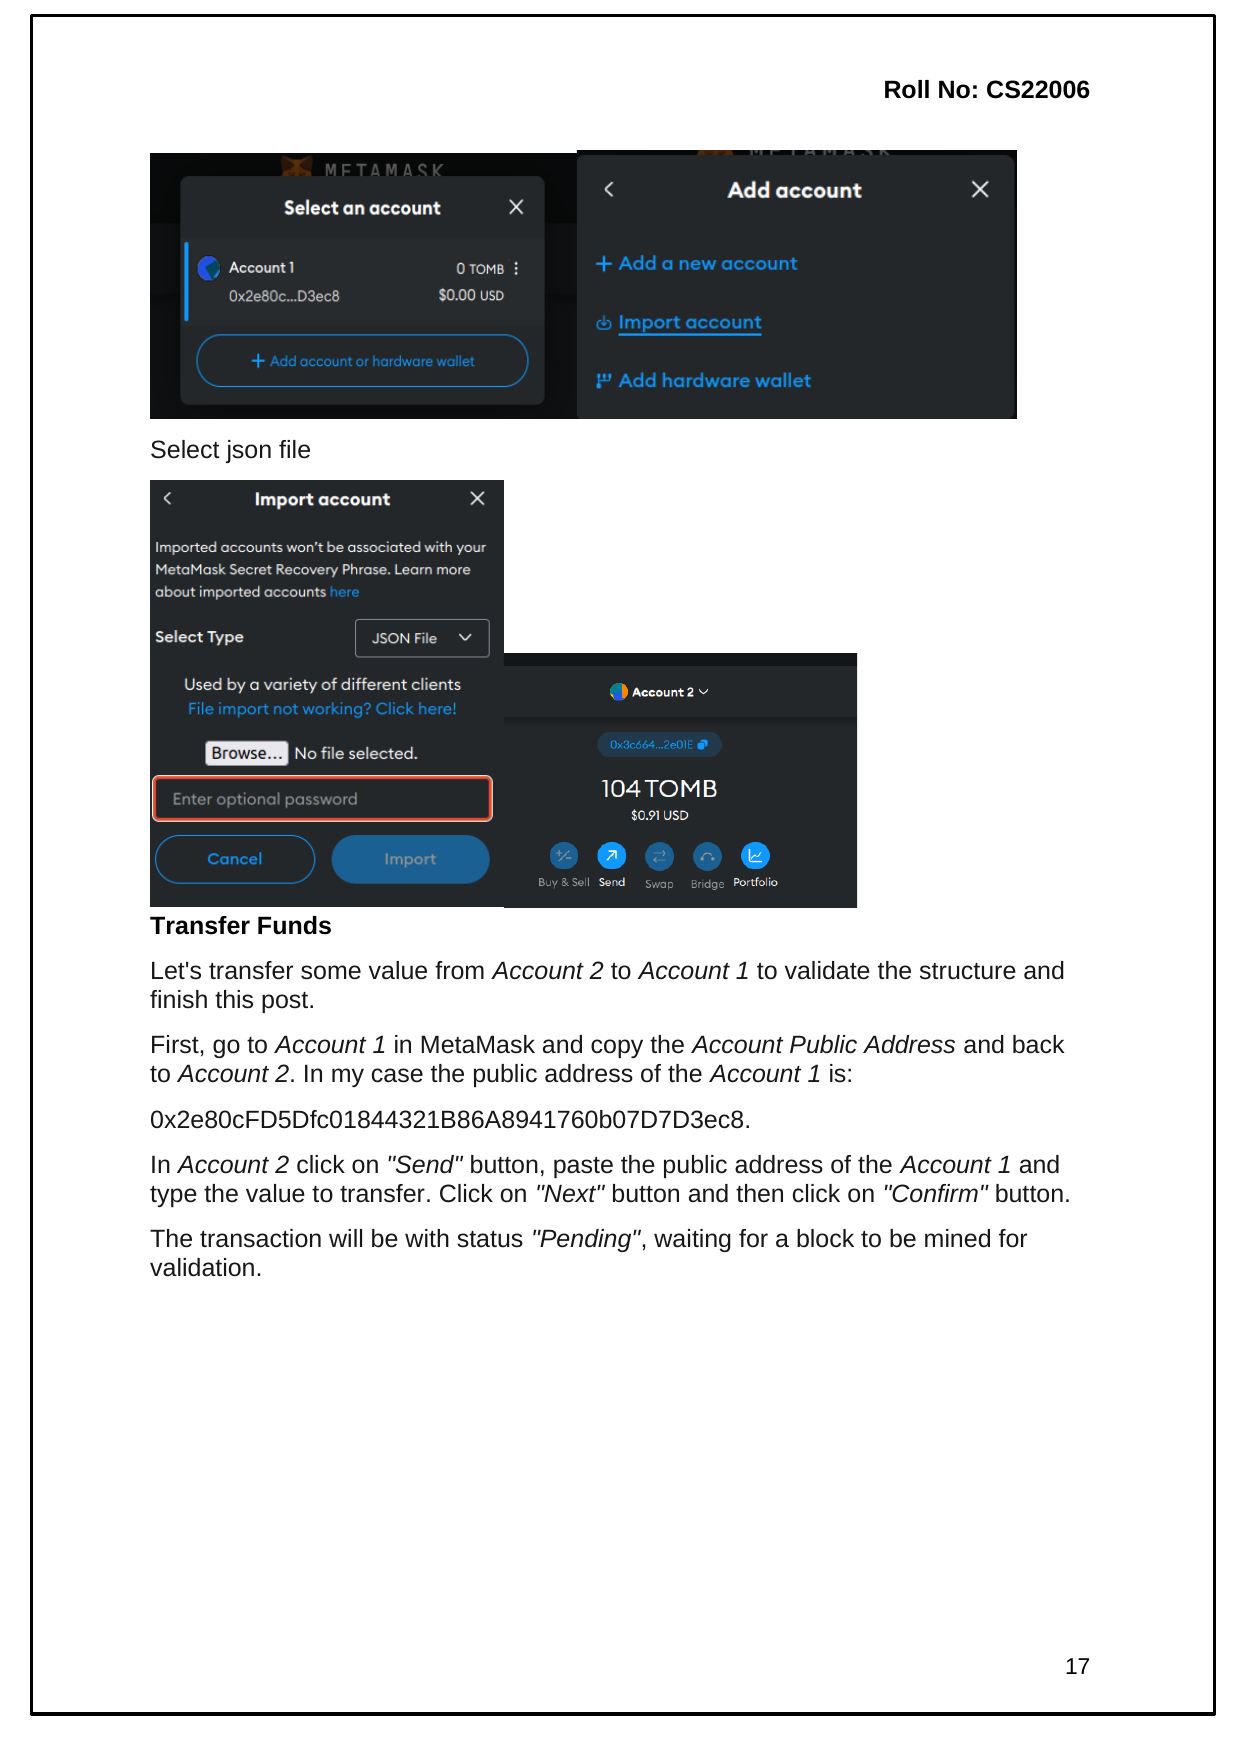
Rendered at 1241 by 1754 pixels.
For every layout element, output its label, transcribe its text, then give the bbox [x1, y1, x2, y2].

picture [150, 150, 1017, 419]
text First, go to Account 1 in MetaMask and copy the Account Public Address and back to Account 2. In my case the public address of the Account 1 is: [150, 1031, 1090, 1088]
text Transfer Funds [150, 911, 1090, 940]
text Let's transfer some value from Account 2 to Account 1 to validate the structure and finish this post. [150, 956, 1090, 1014]
text 0x2e80cFD5Dfc01844321B86A8941760b07D7D3ec8. [150, 1105, 1090, 1133]
text The transaction will be with status "Pending", waiting for a block to be mined for validation. [150, 1224, 1090, 1282]
text In Account 2 click on "Send" button, paste the public address of the Account 1 and type the value to transfer. Click on "Next" button and then click on "Confirm" button. [150, 1150, 1090, 1208]
picture [150, 480, 858, 908]
text Select json file [150, 435, 1090, 464]
